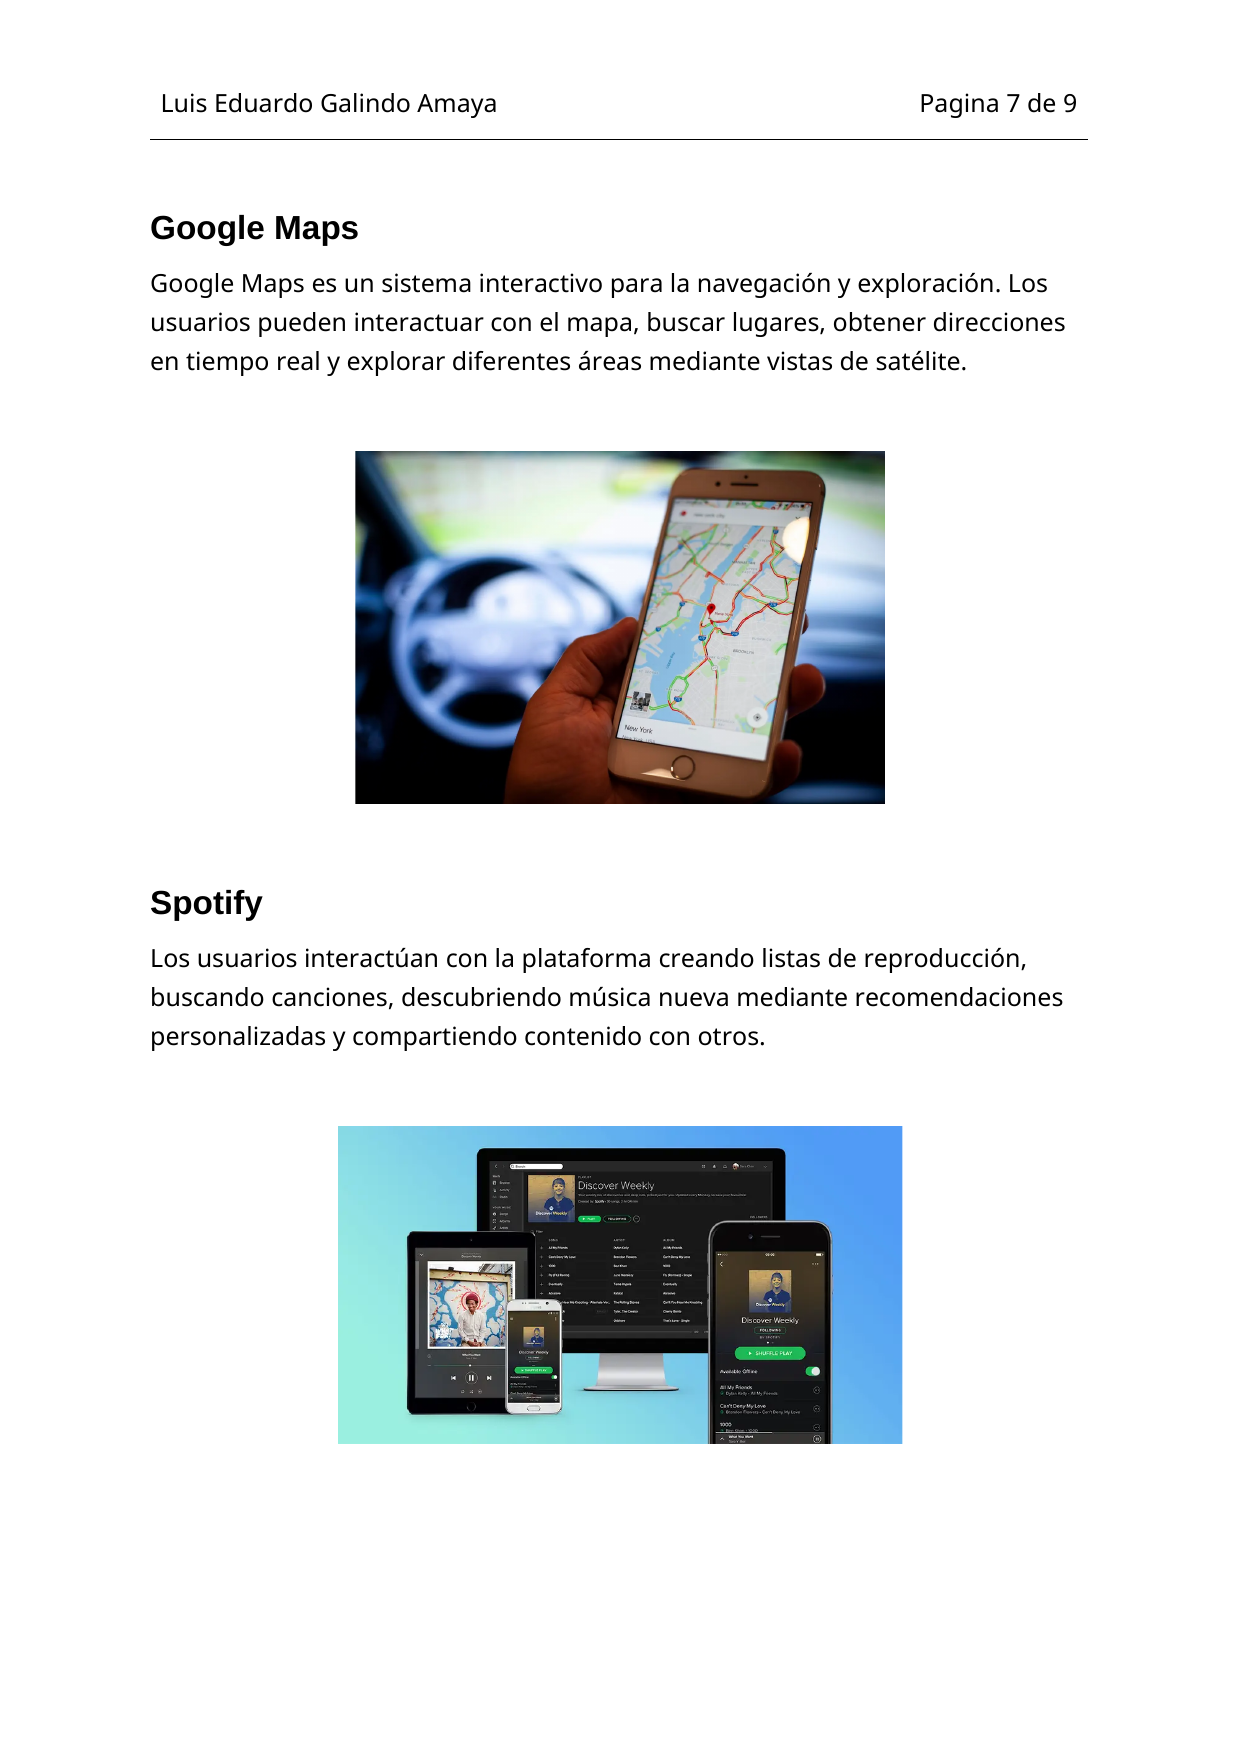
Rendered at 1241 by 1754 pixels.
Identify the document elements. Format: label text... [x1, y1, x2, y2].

text Los usuarios interactúan con la plataforma creando listas de reproducción, buscando canciones, descubriendo música nueva mediante recomendaciones personalizadas y compartiendo contenido con otros. [150, 940, 1090, 1053]
picture [338, 1126, 903, 1444]
subtitle Google Maps [150, 208, 1090, 247]
text Google Maps es un sistema interactivo para la navegación y exploración. Los usuarios pueden interactuar con el mapa, buscar lugares, obtener direcciones en tiempo real y explorar diferentes áreas mediante vistas de satélite. [150, 265, 1090, 378]
picture [355, 451, 885, 804]
subtitle Spotify [150, 883, 1090, 922]
